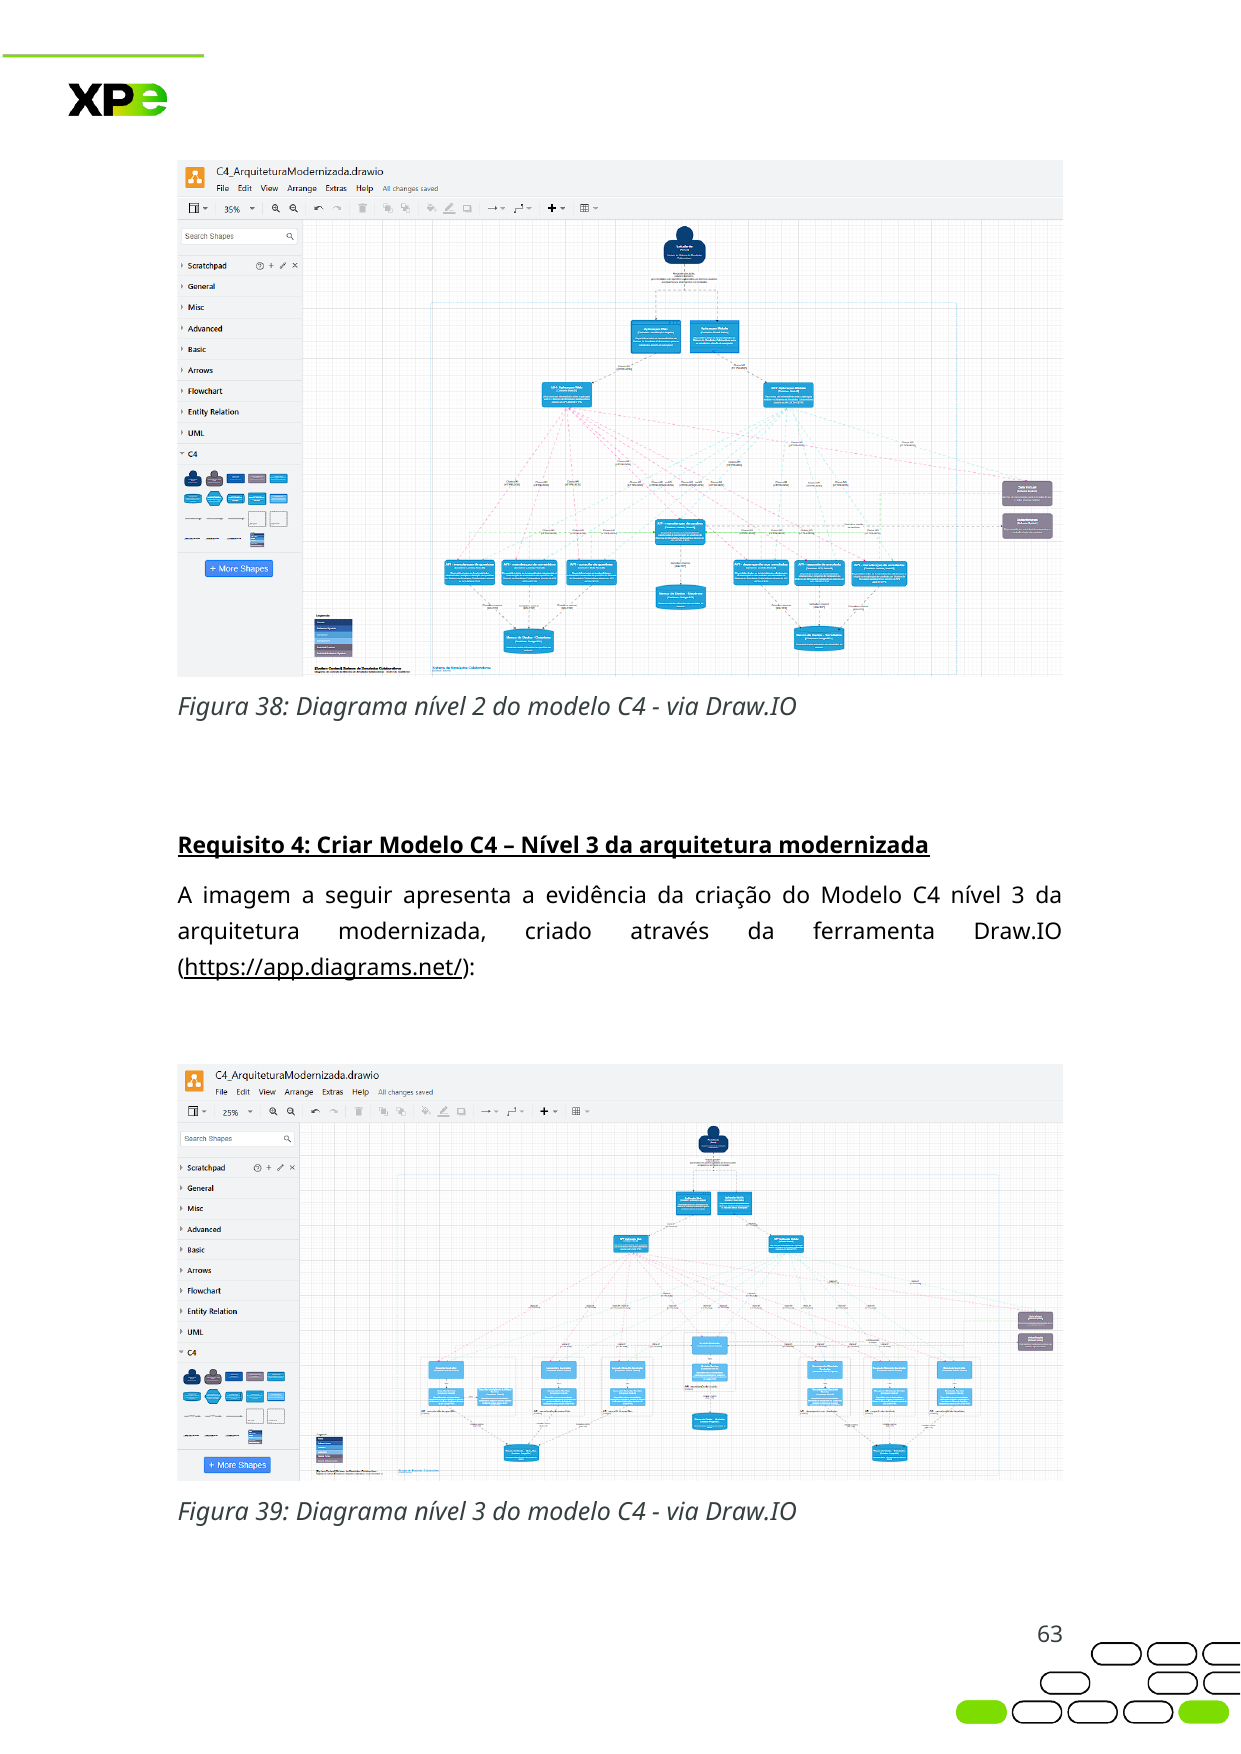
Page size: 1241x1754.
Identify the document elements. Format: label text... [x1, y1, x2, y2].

picture [177, 1064, 1063, 1481]
picture [955, 1642, 1241, 1724]
picture [177, 160, 1063, 677]
picture [2, 51, 205, 148]
text Figura 38: Diagrama nível 2 do modelo C4 - via Draw.IO [177, 677, 1063, 723]
text A imagem a seguir apresenta a evidência da criação do Modelo C4 nível 3 da arquitetura modernizada, criado através da ferramenta Draw.IO (https://app.diagrams.net/): [177, 879, 1063, 982]
text Figura 39: Diagrama nível 3 do modelo C4 - via Draw.IO [177, 1481, 1063, 1527]
text Requisito 4: Criar Modelo C4 – Nível 3 da arquitetura modernizada [177, 828, 1063, 860]
